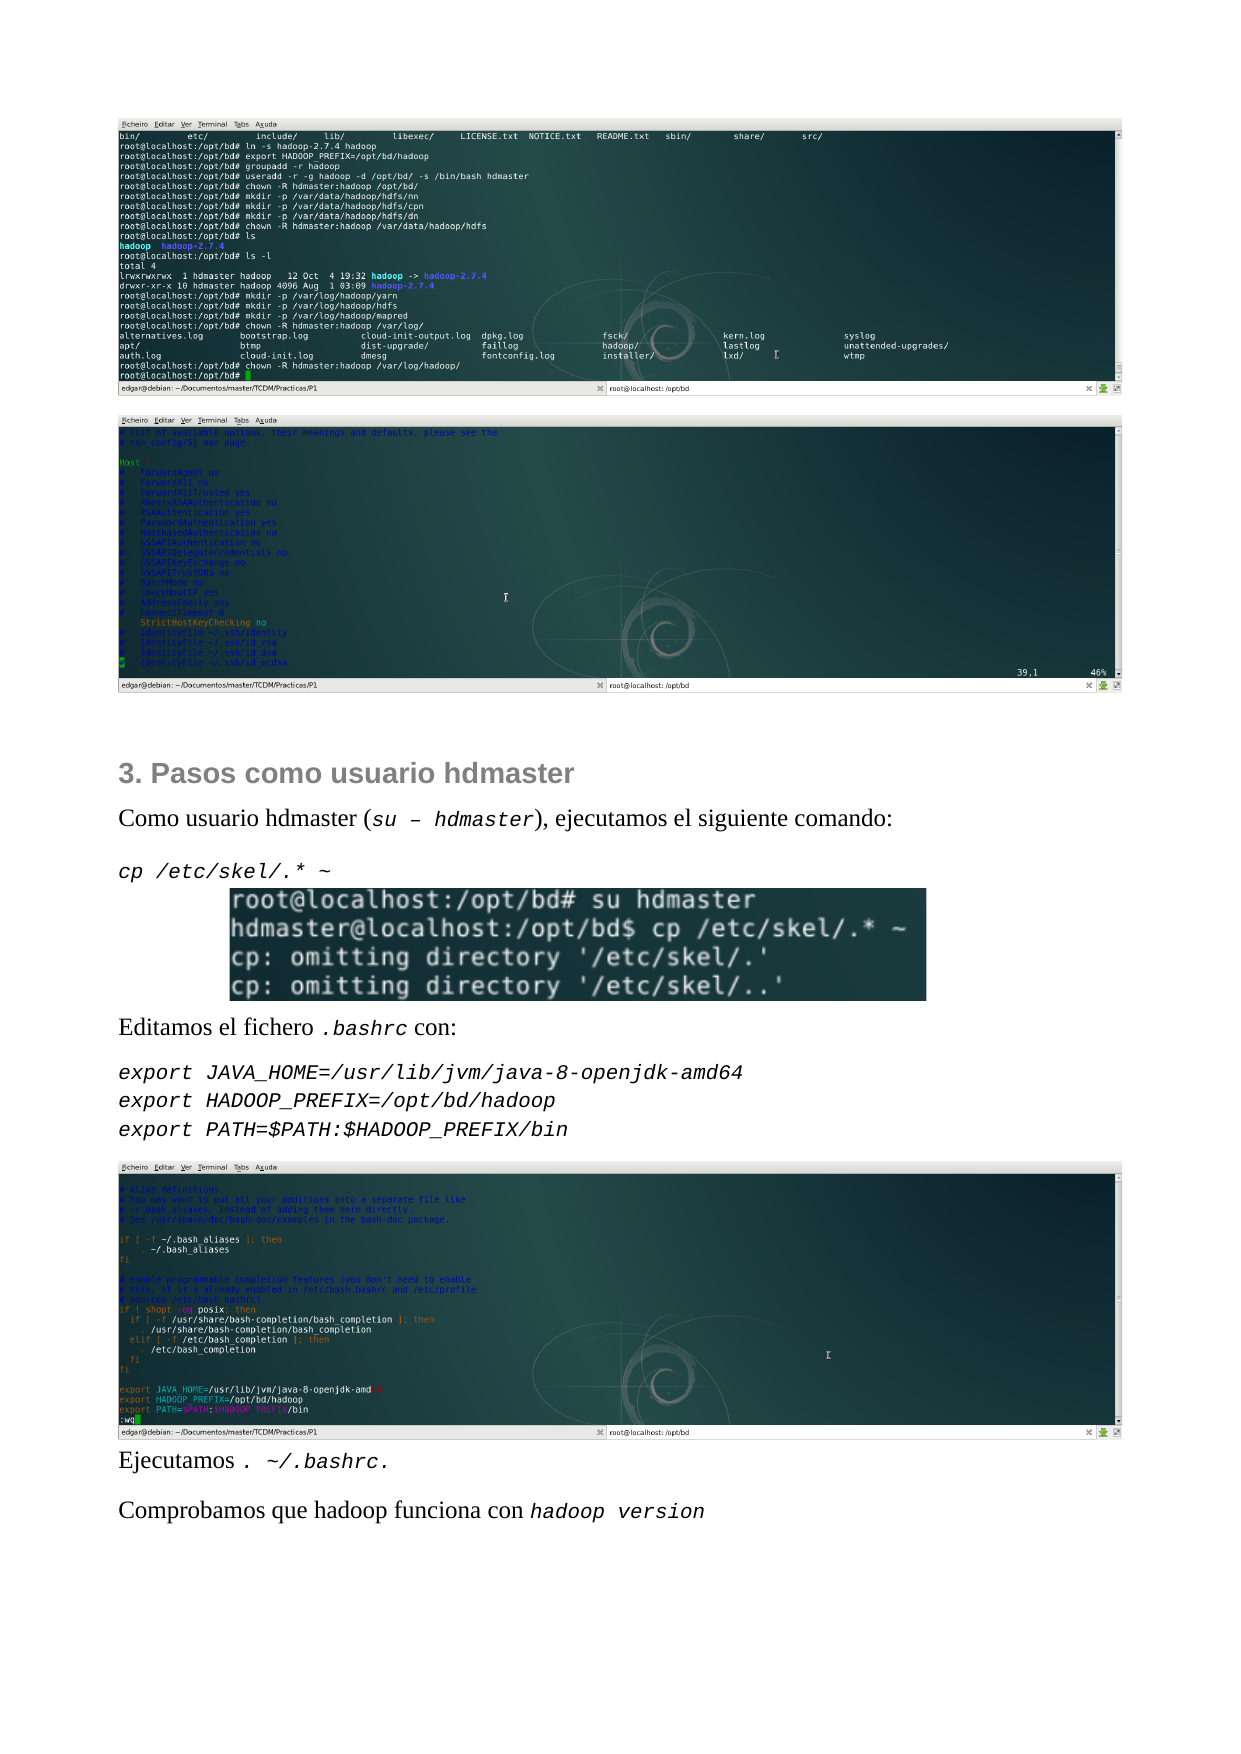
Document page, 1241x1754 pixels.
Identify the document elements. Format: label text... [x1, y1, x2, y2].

picture [118, 415, 1123, 693]
text Comprobamos que hadoop funciona con hadoop version [118, 1495, 1122, 1525]
subtitle 3. Pasos como usuario hdmaster [118, 757, 1122, 790]
picture [118, 118, 1123, 396]
text cp /etc/skel/.* ~ [118, 861, 1122, 884]
picture [118, 1161, 1123, 1440]
picture [229, 888, 927, 1001]
text Editamos el fichero .bashrc con: [118, 1012, 1122, 1042]
text Como usuario hdmaster (su – hdmaster), ejecutamos el siguiente comando: [118, 803, 1122, 832]
text export JAVA_HOME=/usr/lib/jvm/java-8-openjdk-amd64 export HADOOP_PREFIX=/opt/bd/hadoop export PATH=$PATH:$HADOOP_PREFIX/bin [118, 1062, 1122, 1142]
text Ejecutamos . ~/.bashrc. [118, 1440, 1122, 1475]
